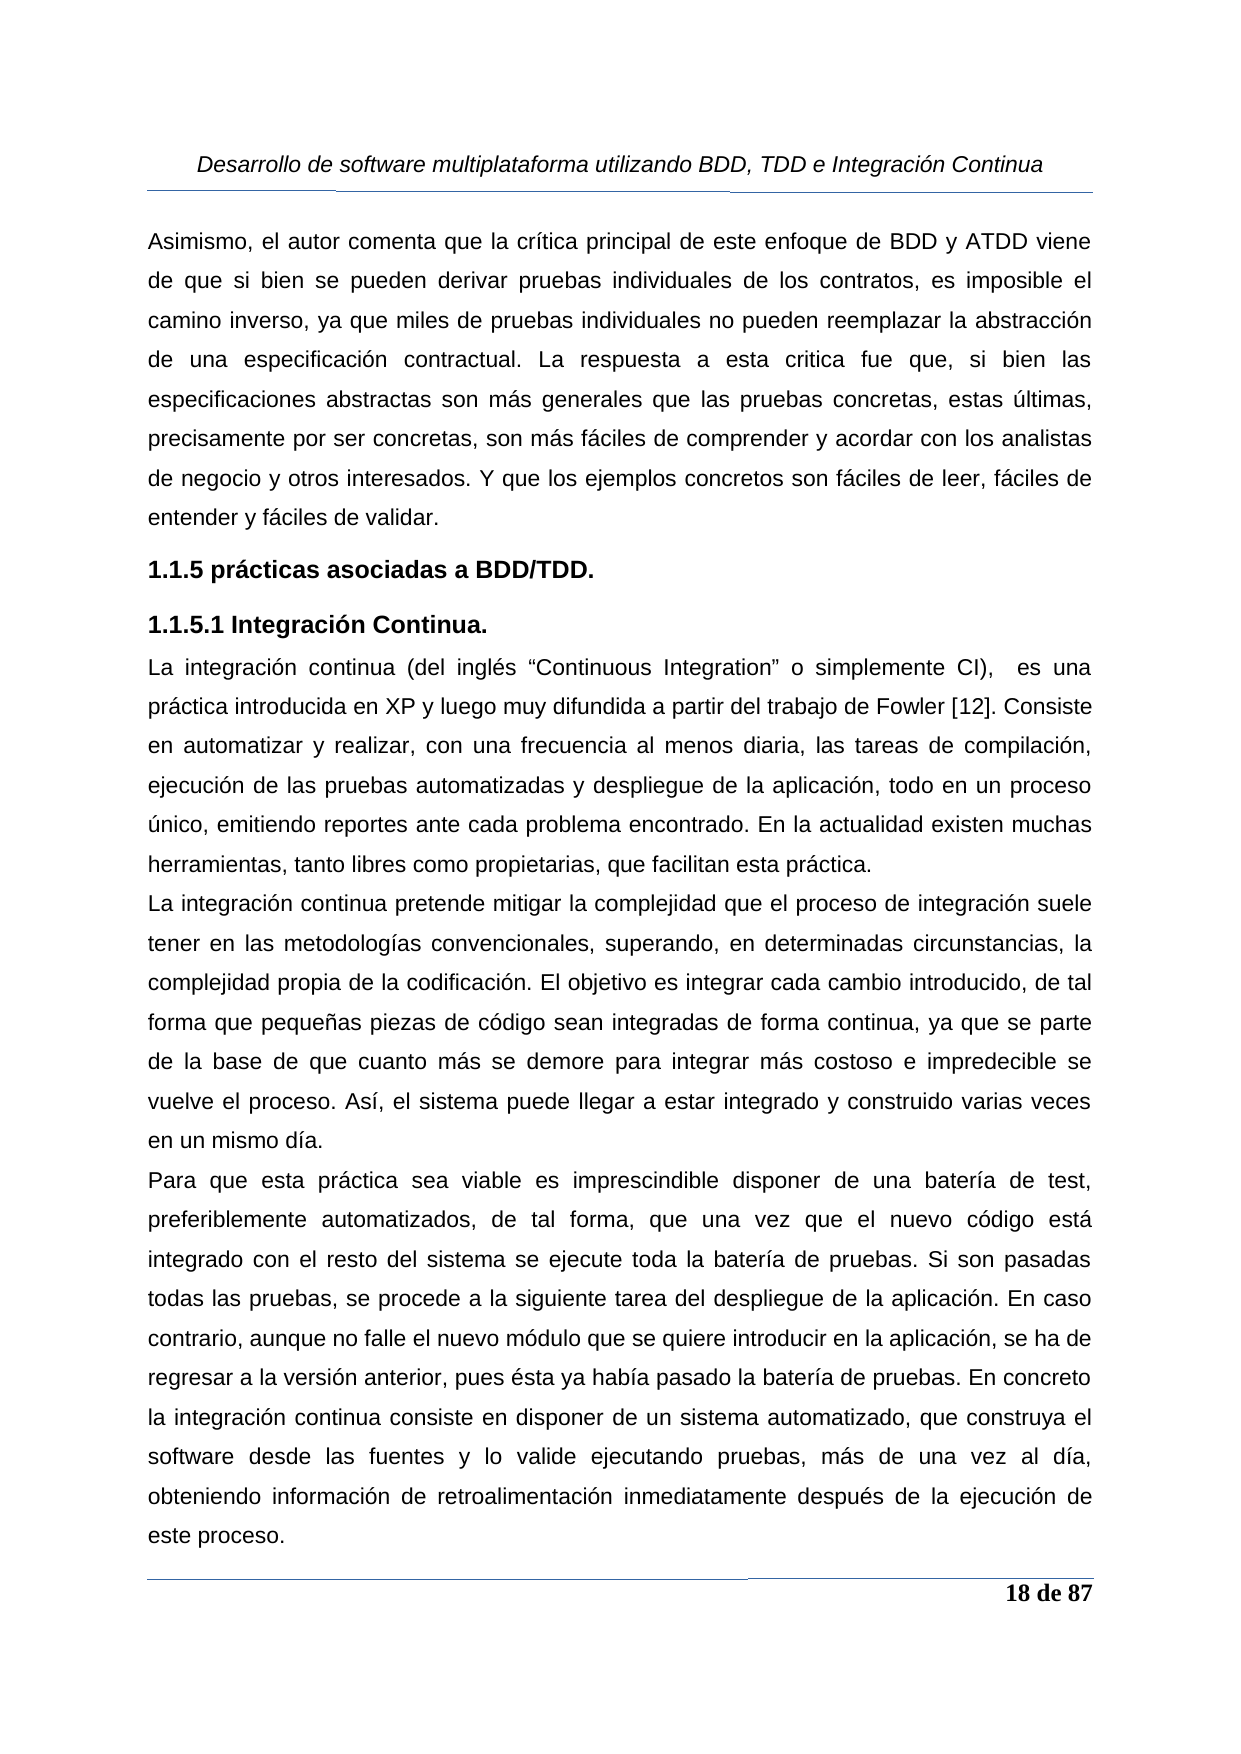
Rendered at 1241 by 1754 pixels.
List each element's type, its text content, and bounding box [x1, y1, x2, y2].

text La integración continua pretende mitigar la complejidad que el proceso de integración suele tener en las metodologías convencionales, superando, en determinadas circunstancias, la complejidad propia de la codificación. El objetivo es integrar cada cambio introducido, de tal forma que pequeñas piezas de código sean integradas de forma continua, ya que se parte de la base de que cuanto más se demore para integrar más costoso e impredecible se vuelve el proceso. Así, el sistema puede llegar a estar integrado y construido varias veces en un mismo día. [148, 890, 1093, 1154]
text Para que esta práctica sea viable es imprescindible disponer de una batería de test, preferiblemente automatizados, de tal forma, que una vez que el nuevo código está integrado con el resto del sistema se ejecute toda la batería de pruebas. Si son pasadas todas las pruebas, se procede a la siguiente tarea del despliegue de la aplicación. En caso contrario, aunque no falle el nuevo módulo que se quiere introducir en la aplicación, se ha de regresar a la versión anterior, pues ésta ya había pasado la batería de pruebas. En concreto la integración continua consiste en disponer de un sistema automatizado, que construya el software desde las fuentes y lo valide ejecutando pruebas, más de una vez al día, obteniendo información de retroalimentación inmediatamente después de la ejecución de este proceso. [148, 1167, 1093, 1548]
text Asimismo, el autor comenta que la crítica principal de este enfoque de BDD y ATDD viene de que si bien se pueden derivar pruebas individuales de los contratos, es imposible el camino inverso, ya que miles de pruebas individuales no pueden reemplazar la abstracción de una especificación contractual. La respuesta a esta critica fue que, si bien las especificaciones abstractas son más generales que las pruebas concretas, estas últimas, precisamente por ser concretas, son más fáciles de comprender y acordar con los analistas de negocio y otros interesados. Y que los ejemplos concretos son fáciles de leer, fáciles de entender y fáciles de validar. [148, 228, 1093, 531]
text La integración continua (del inglés “Continuous Integration” o simplemente CI), es una práctica introducida en XP y luego muy difundida a partir del trabajo de Fowler [12]. Consiste en automatizar y realizar, con una frecuencia al menos diaria, las tareas de compilación, ejecución de las pruebas automatizadas y despliegue de la aplicación, todo en un proceso único, emitiendo reportes ante cada problema encontrado. En la actualidad existen muchas herramientas, tanto libres como propietarias, que facilitan esta práctica. [148, 653, 1093, 877]
text 1.1.5 prácticas asociadas a BDD/TDD. [148, 556, 1093, 584]
text 1.1.5.1 Integración Continua. [148, 610, 1093, 639]
